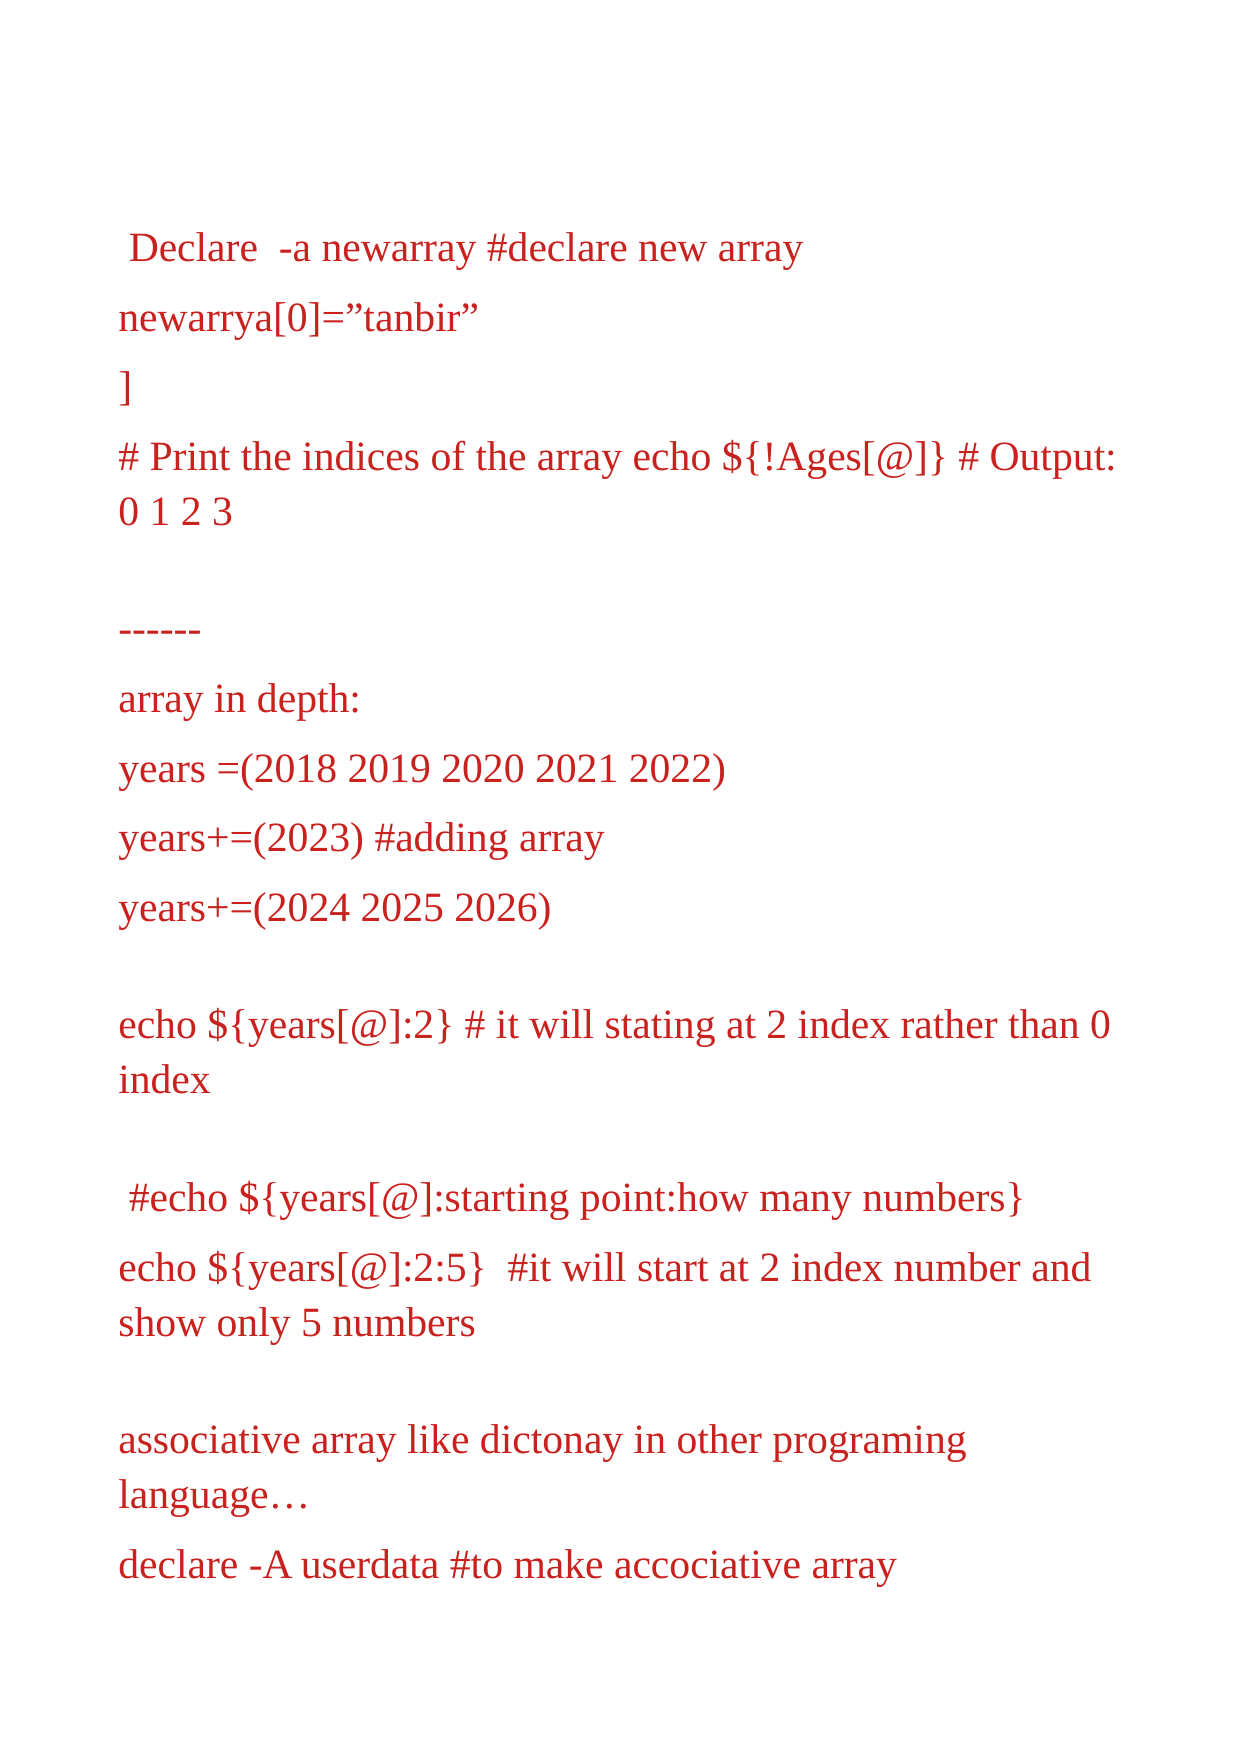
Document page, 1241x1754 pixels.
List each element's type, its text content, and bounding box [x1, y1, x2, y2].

text echo ${years[@]:2} # it will stating at 2 index rather than 0 index [118, 1000, 1122, 1103]
text Declare -a newarray #declare new array [118, 222, 1122, 270]
text newarrya[0]=”tanbir” [118, 292, 1122, 340]
text ------ [118, 604, 1122, 652]
text years =(2018 2019 2020 2021 2022) [118, 743, 1122, 791]
text array in depth: [118, 673, 1122, 721]
text years+=(2023) #adding array [118, 813, 1122, 861]
text declare -A userdata #to make accociative array [118, 1539, 1122, 1587]
text # Print the indices of the array echo ${!Ages[@]} # Output: 0 1 2 3 [118, 431, 1122, 534]
text echo ${years[@]:2:5} #it will start at 2 index number and show only 5 numbers [118, 1242, 1122, 1345]
text years+=(2024 2025 2026) [118, 883, 1122, 931]
text ] [118, 362, 1122, 410]
text associative array like dictonay in other programing language… [118, 1414, 1122, 1517]
text #echo ${years[@]:starting point:how many numbers} [118, 1172, 1122, 1220]
